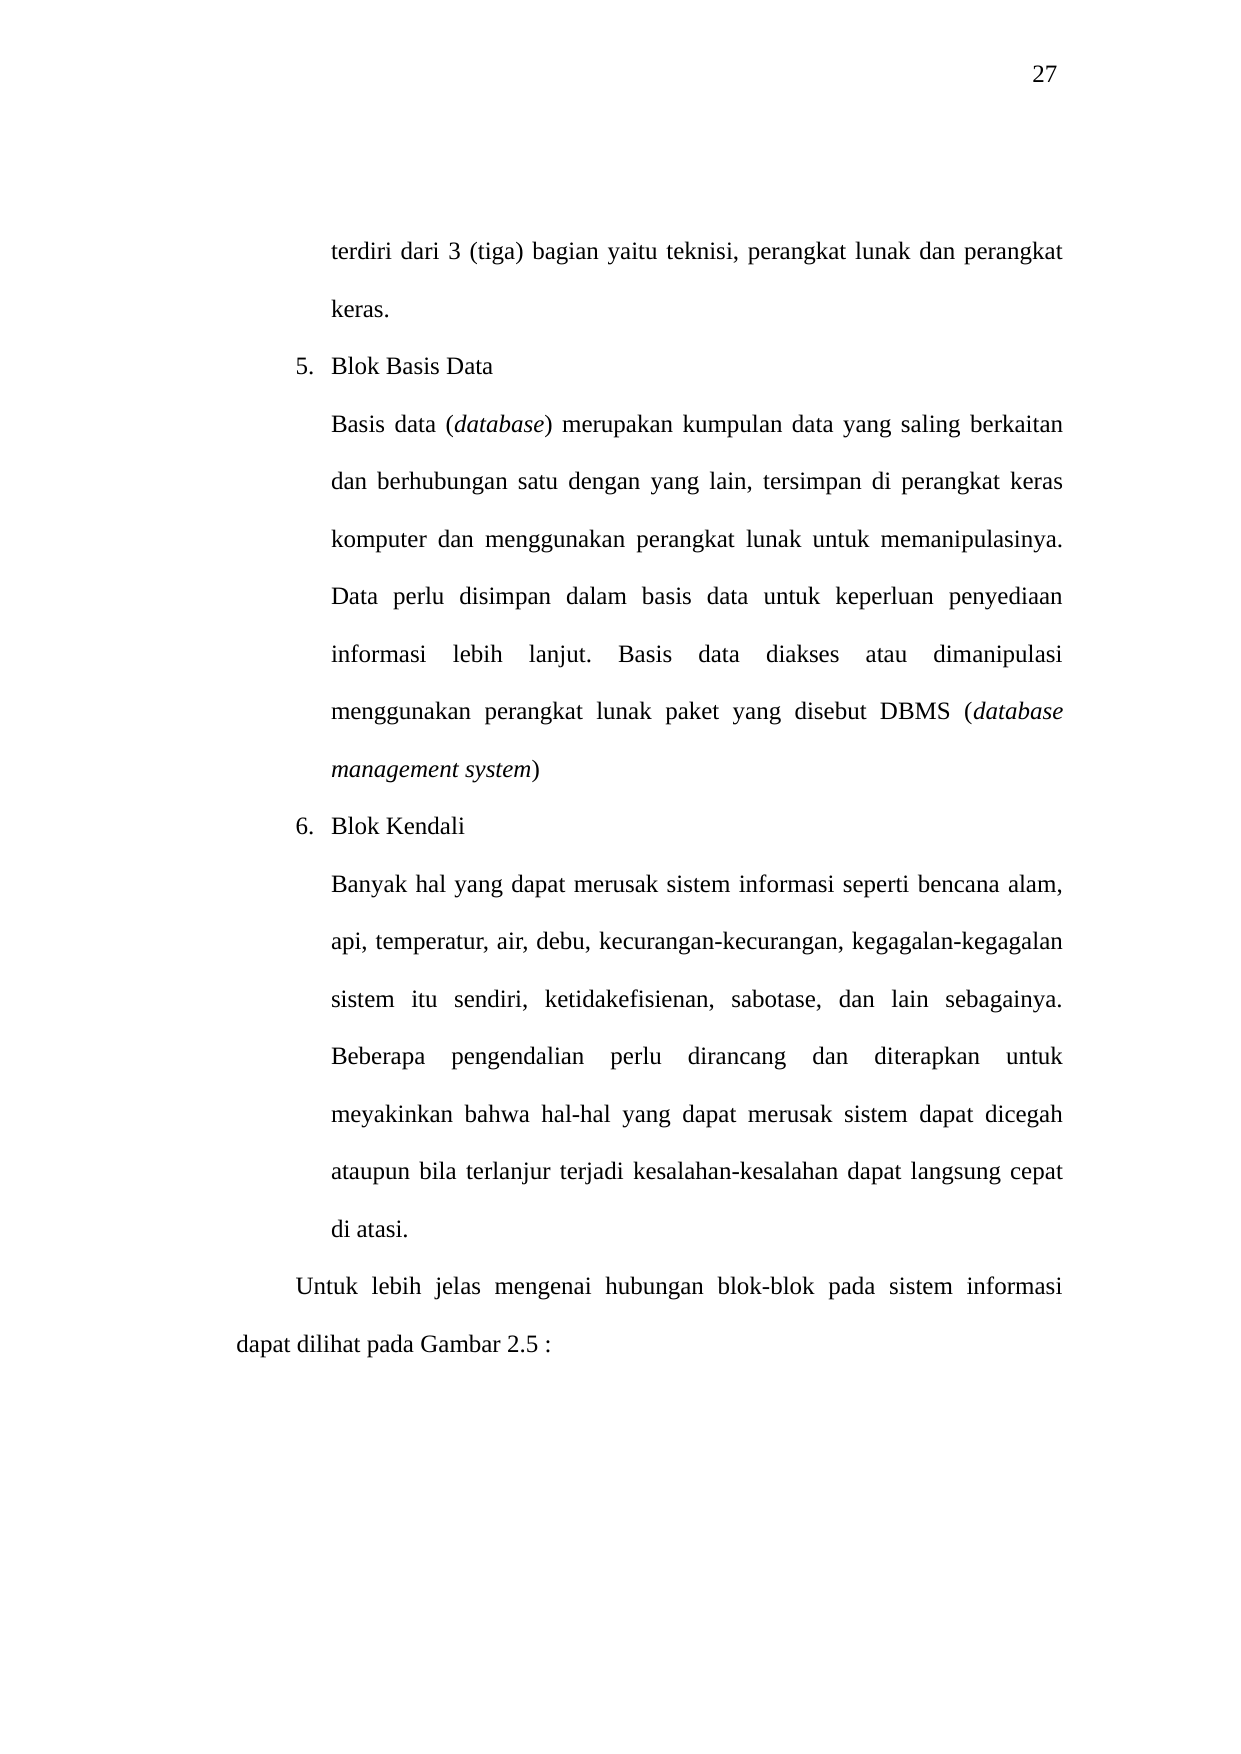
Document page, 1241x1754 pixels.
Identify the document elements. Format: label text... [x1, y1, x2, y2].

list Banyak hal yang dapat merusak sistem informasi seperti bencana alam, api, temperatur, air, debu, kecurangan-kecurangan, kegagalan-kegagalan sistem itu sendiri, ketidakefisienan, sabotase, dan lain sebagainya. Beberapa pengendalian perlu dirancang dan diterapkan untuk meyakinkan bahwa hal-hal yang dapat merusak sistem dapat dicegah ataupun bila terlanjur terjadi kesalahan-kesalahan dapat langsung cepat di atasi. [295, 869, 1063, 1242]
list terdiri dari 3 (tiga) bagian yaitu teknisi, perangkat lunak dan perangkat keras. [295, 236, 1063, 322]
list Blok Kendali [295, 811, 1063, 840]
list Basis data (database) merupakan kumpulan data yang saling berkaitan dan berhubungan satu dengan yang lain, tersimpan di perangkat keras komputer dan menggunakan perangkat lunak untuk memanipulasinya. Data perlu disimpan dalam basis data untuk keperluan penyediaan informasi lebih lanjut. Basis data diakses atau dimanipulasi menggunakan perangkat lunak paket yang disebut DBMS (database management system) [295, 409, 1063, 782]
list Blok Basis Data [295, 351, 1063, 380]
text Untuk lebih jelas mengenai hubungan blok-blok pada sistem informasi dapat dilihat pada Gambar 2.5 : [236, 1271, 1063, 1357]
